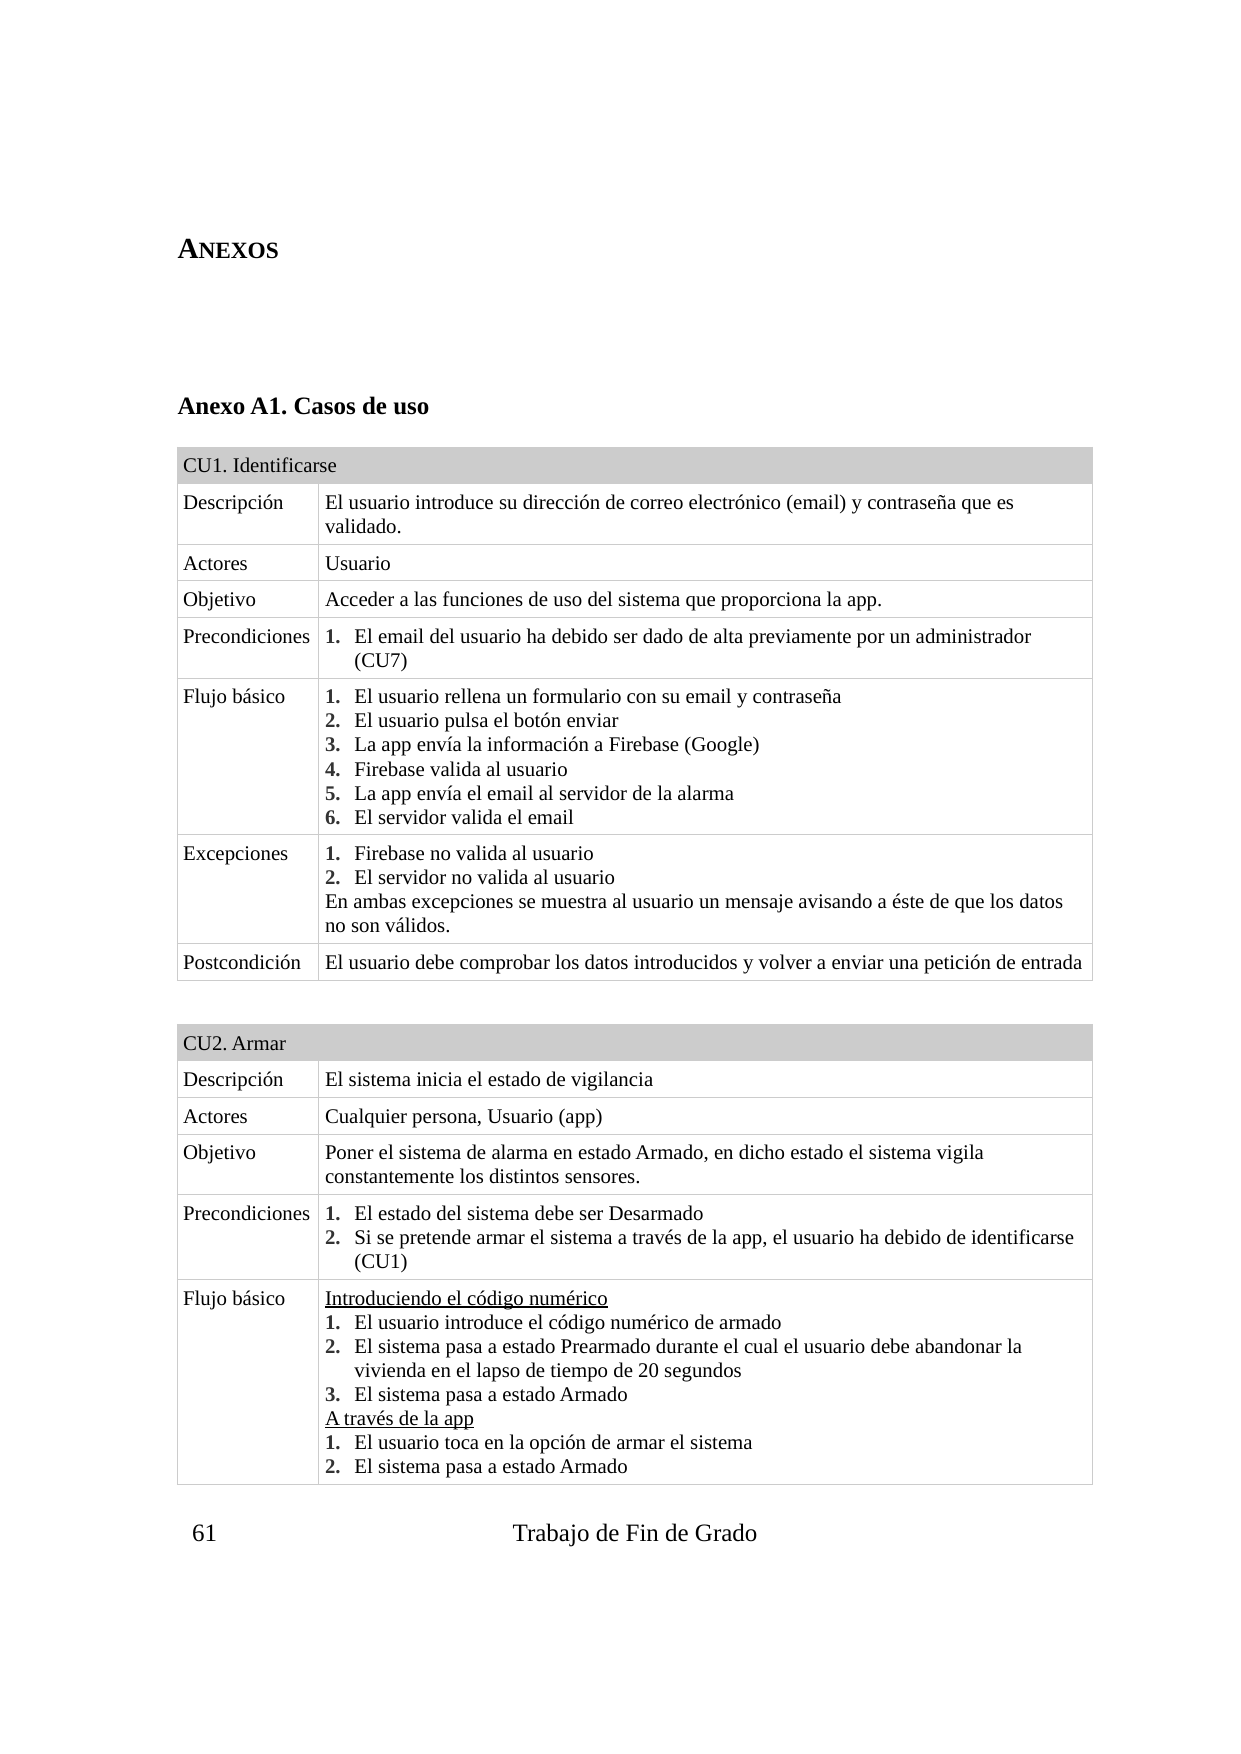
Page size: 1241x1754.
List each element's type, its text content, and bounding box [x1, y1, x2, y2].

subtitle Anexos [177, 231, 1092, 265]
table_cell Objetivo [178, 1135, 318, 1194]
table_cell Cualquier persona, Usuario (app) [319, 1098, 1092, 1133]
table_cell Descripción [178, 1061, 318, 1097]
table_cell Flujo básico [178, 679, 318, 834]
table_header CU1. Identificarse [178, 448, 1092, 483]
table_cell El usuario debe comprobar los datos introducidos y volver a enviar una petición de entrada [319, 944, 1092, 980]
table_header CU2. Armar [178, 1025, 1092, 1060]
table_cell Objetivo [178, 581, 318, 617]
table_cell Actores [178, 545, 318, 580]
table_cell Descripción [178, 484, 318, 544]
subtitle Anexo A1. Casos de uso [177, 391, 1092, 420]
table_cell Actores [178, 1098, 318, 1133]
table_cell El usuario rellena un formulario con su email y contraseña El usuario pulsa el botón enviar La app envía la información a Firebase (Google) Firebase valida al usuario La app envía el email al servidor de la alarma El servidor valida el email [319, 679, 1092, 834]
table_cell Precondiciones [178, 618, 318, 677]
table_cell Acceder a las funciones de uso del sistema que proporciona la app. [319, 581, 1092, 617]
table_cell Excepciones [178, 835, 318, 943]
table_cell Introduciendo el código numérico El usuario introduce el código numérico de armado El sistema pasa a estado Prearmado durante el cual el usuario debe abandonar la vivienda en el lapso de tiempo de 20 segundos El sistema pasa a estado Armado A través de la app El usuario toca en la opción de armar el sistema El sistema pasa a estado Armado [319, 1280, 1092, 1484]
table_cell Precondiciones [178, 1195, 318, 1279]
table_cell El email del usuario ha debido ser dado de alta previamente por un administrador (CU7) [319, 618, 1092, 677]
table_cell El sistema inicia el estado de vigilancia [319, 1061, 1092, 1097]
table_cell Usuario [319, 545, 1092, 580]
table_cell Flujo básico [178, 1280, 318, 1484]
table_cell Poner el sistema de alarma en estado Armado, en dicho estado el sistema vigila constantemente los distintos sensores. [319, 1135, 1092, 1194]
table_cell Firebase no valida al usuario El servidor no valida al usuario En ambas excepciones se muestra al usuario un mensaje avisando a éste de que los datos no son válidos. [319, 835, 1092, 943]
table_cell El estado del sistema debe ser Desarmado Si se pretende armar el sistema a través de la app, el usuario ha debido de identificarse (CU1) [319, 1195, 1092, 1279]
table_cell El usuario introduce su dirección de correo electrónico (email) y contraseña que es validado. [319, 484, 1092, 544]
table_cell Postcondición [178, 944, 318, 980]
